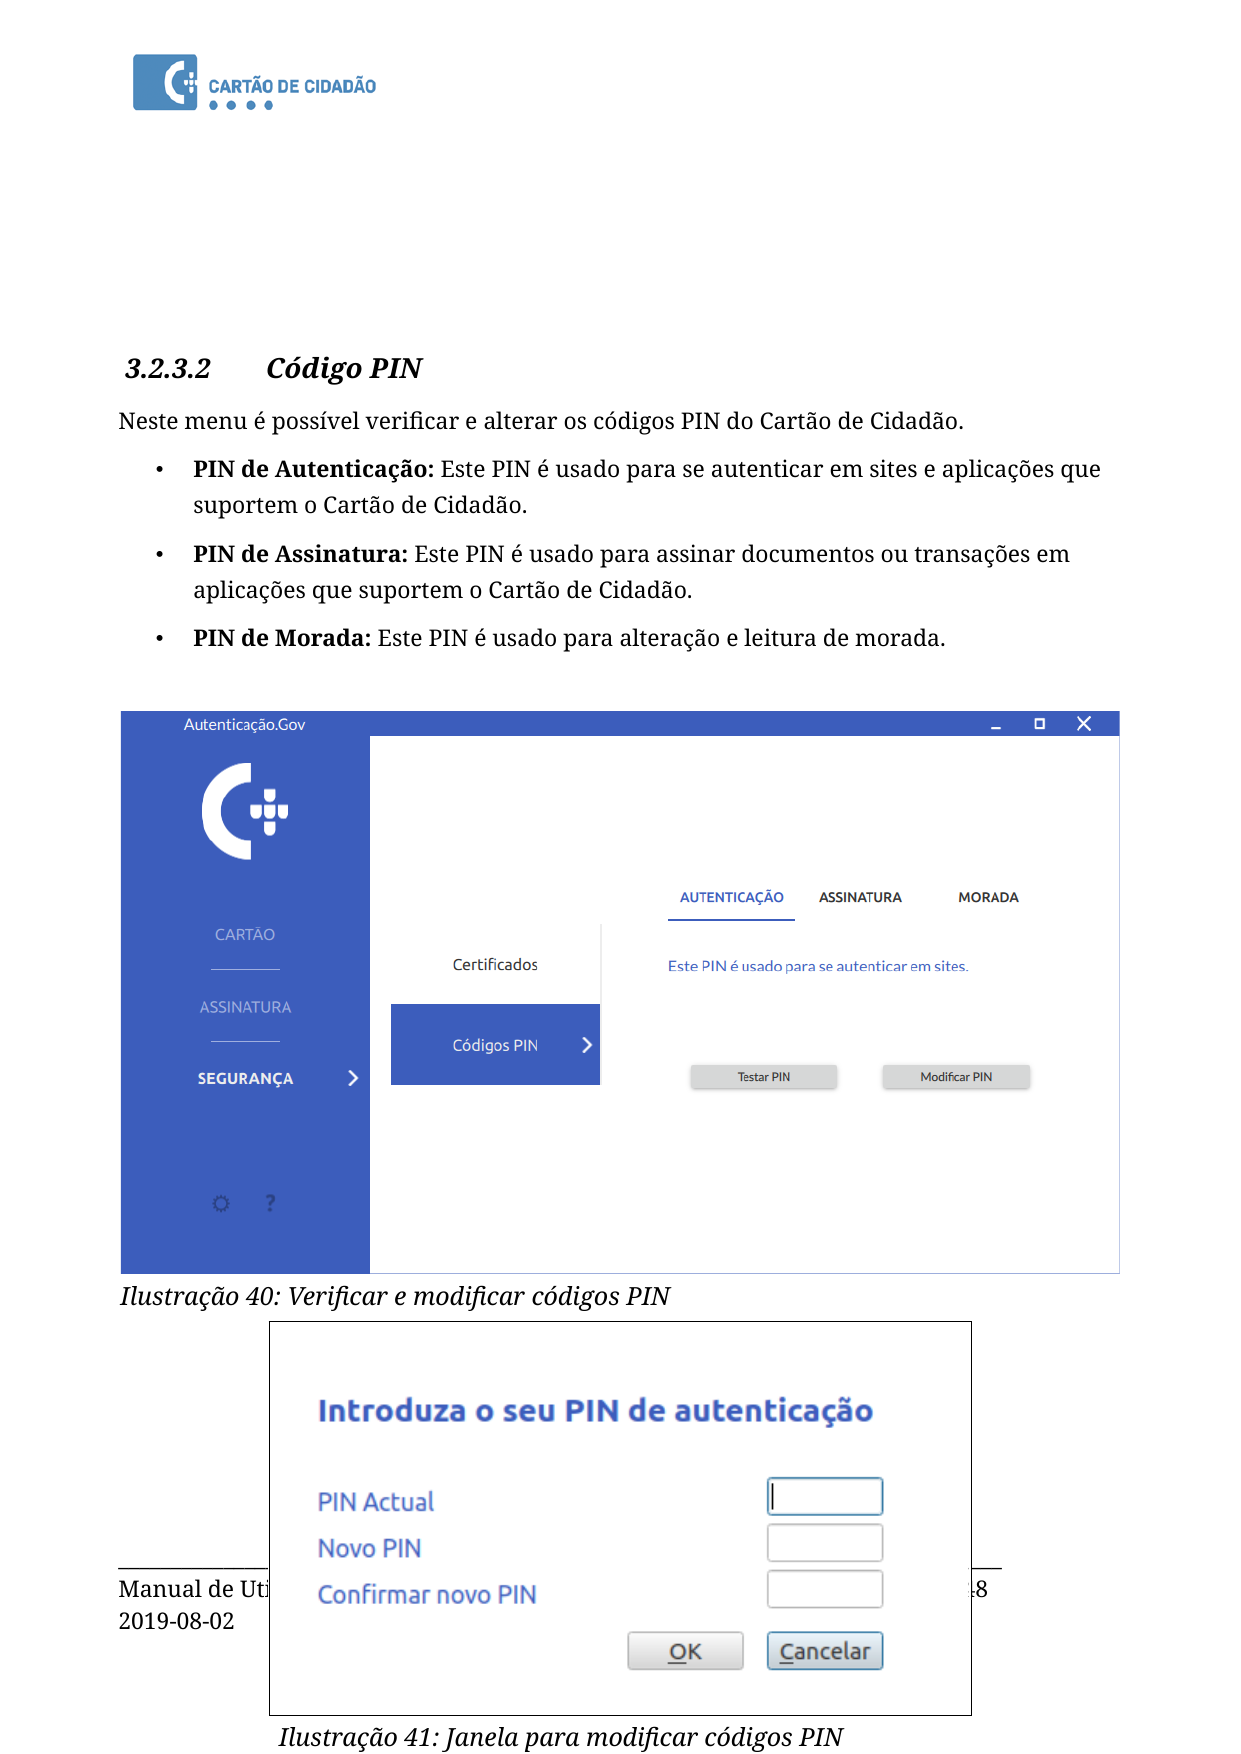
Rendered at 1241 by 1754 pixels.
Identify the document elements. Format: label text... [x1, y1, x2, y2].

list PIN de Autenticação: Este PIN é usado para se autenticar em sites e aplicações que suportem o Cartão de Cidadão. [156, 453, 1122, 521]
list PIN de Assinatura: Este PIN é usado para assinar documentos ou transações em aplicações que suportem o Cartão de Cidadão. [156, 538, 1122, 605]
picture [130, 47, 423, 118]
text Ilustração 41: Janela para modificar códigos PIN [278, 1716, 962, 1754]
text Ilustração 41: Janela para modificar códigos PIN [270, 1322, 971, 1715]
subtitle Código PIN [118, 349, 1122, 387]
picture [271, 1324, 969, 1712]
picture [120, 711, 1120, 1274]
text Ilustração 40: Verificar e modificar códigos PIN [120, 1274, 1120, 1313]
text Neste menu é possível verificar e alterar os códigos PIN do Cartão de Cidadão. [118, 405, 1122, 436]
list PIN de Morada: Este PIN é usado para alteração e leitura de morada. [156, 622, 1122, 653]
